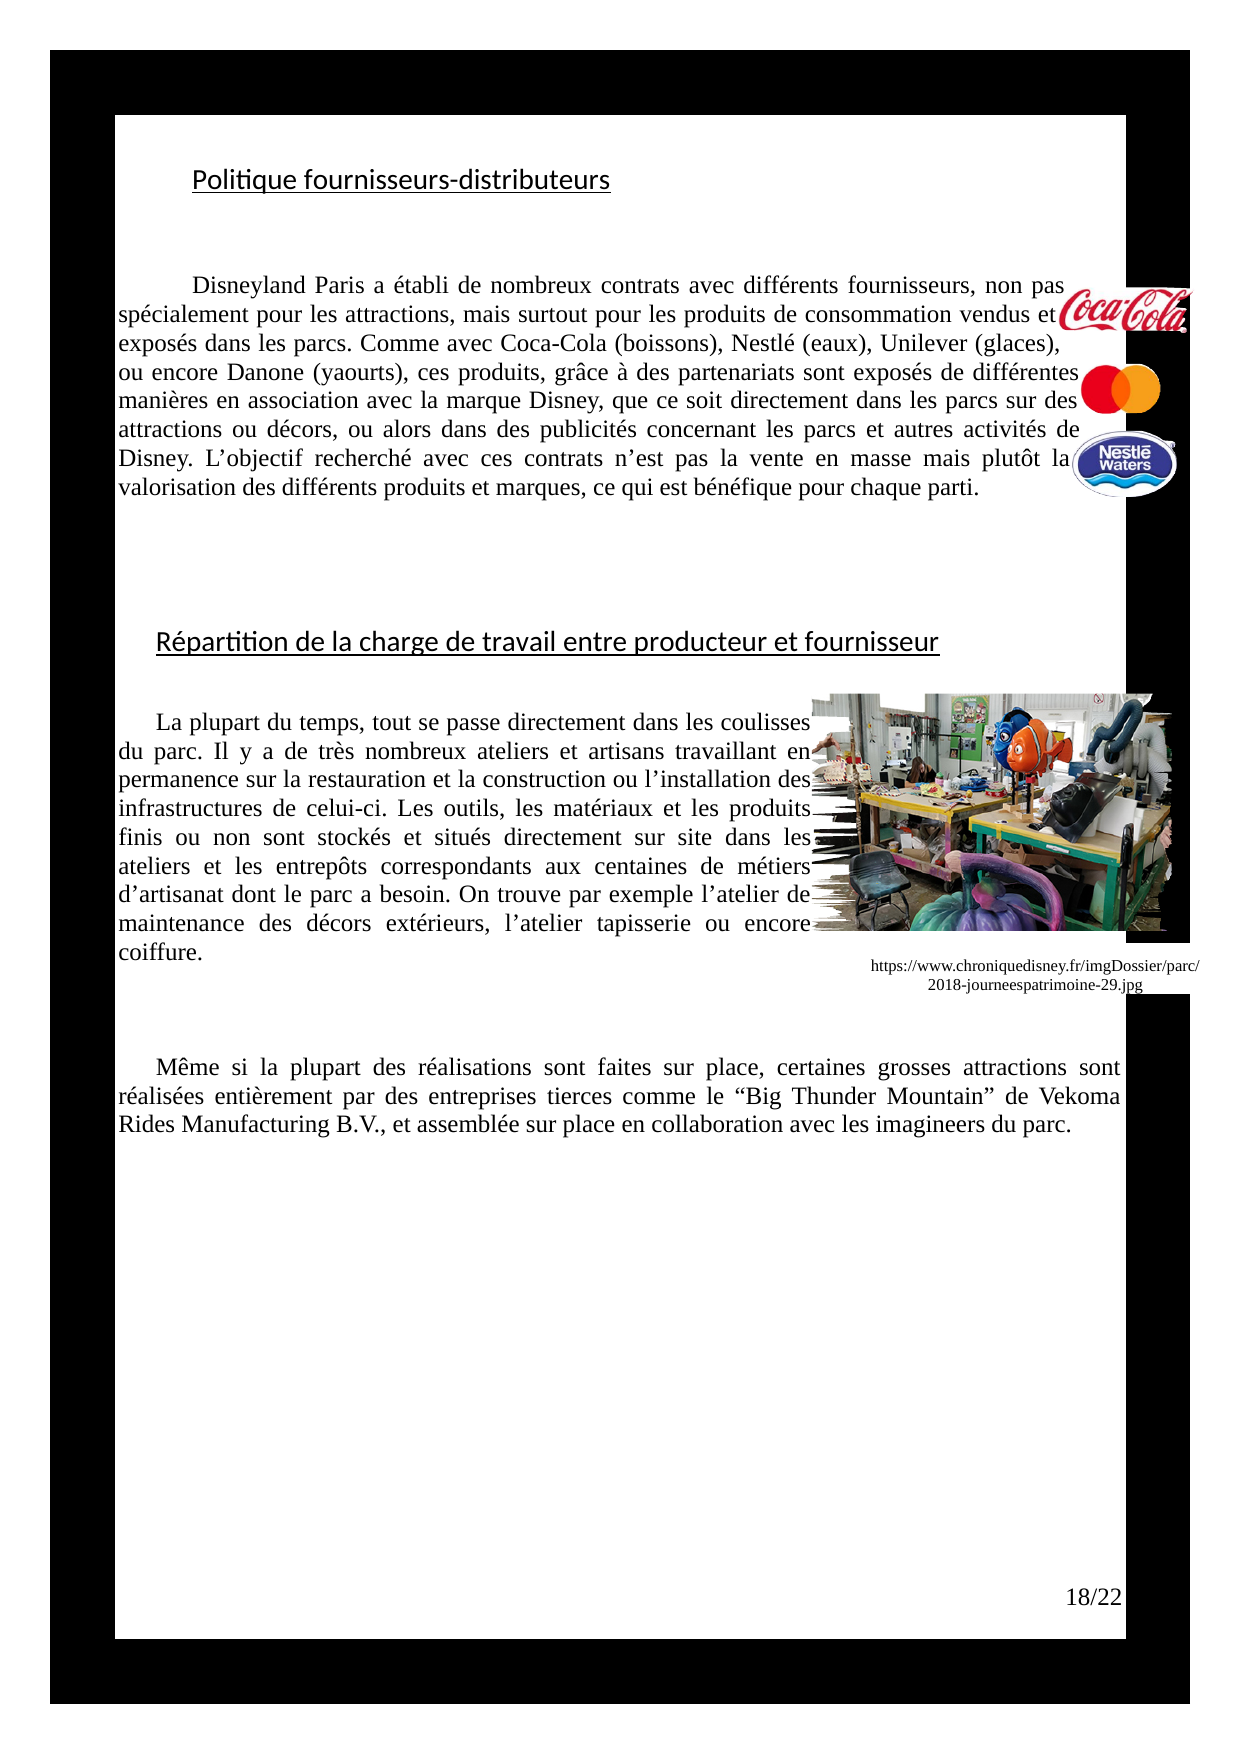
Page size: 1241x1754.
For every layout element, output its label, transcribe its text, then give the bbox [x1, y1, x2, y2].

text Politique fournisseurs-distributeurs [118, 161, 1122, 197]
text Répartition de la charge de travail entre producteur et fournisseur [118, 623, 1122, 659]
text La plupart du temps, tout se passe directement dans les coulisses du parc. Il y a de très nombreux ateliers et artisans travaillant en permanence sur la restauration et la construction ou l’installation des infrastructures de celui-ci. Les outils, les matériaux et les produits finis ou non sont stockés et situés directement sur site dans les ateliers et les entrepôts correspondants aux centaines de métiers d’artisanat dont le parc a besoin. On trouve par exemple l’atelier de maintenance des décors extérieurs, l’atelier tapisserie ou encore coiffure. [118, 707, 1122, 966]
text https://www.chroniquedisney.fr/imgDossier/parc/2018-journeespatrimoine-29.jpg [854, 955, 1216, 994]
text Disneyland Paris a établi de nombreux contrats avec différents fournisseurs, non pas spécialement pour les attractions, mais surtout pour les produits de consommation vendus et exposés dans les parcs. Comme avec Coca-Cola (boissons), Nestlé (eaux), Unilever (glaces), ou encore Danone (yaourts), ces produits, grâce à des partenariats sont exposés de différentes manières en association avec la marque Disney, que ce soit directement dans les parcs sur des attractions ou décors, ou alors dans des publicités concernant les parcs et autres activités de Disney. L’objectif recherché avec ces contrats n’est pas la vente en masse mais plutôt la valorisation des différents produits et marques, ce qui est bénéfique pour chaque parti. [118, 271, 1122, 501]
text Même si la plupart des réalisations sont faites sur place, certaines grosses attractions sont réalisées entièrement par des entreprises tierces comme le “Big Thunder Mountain” de Vekoma Rides Manufacturing B.V., et assemblée sur place en collaboration avec les imagineers du parc. [118, 1052, 1122, 1138]
